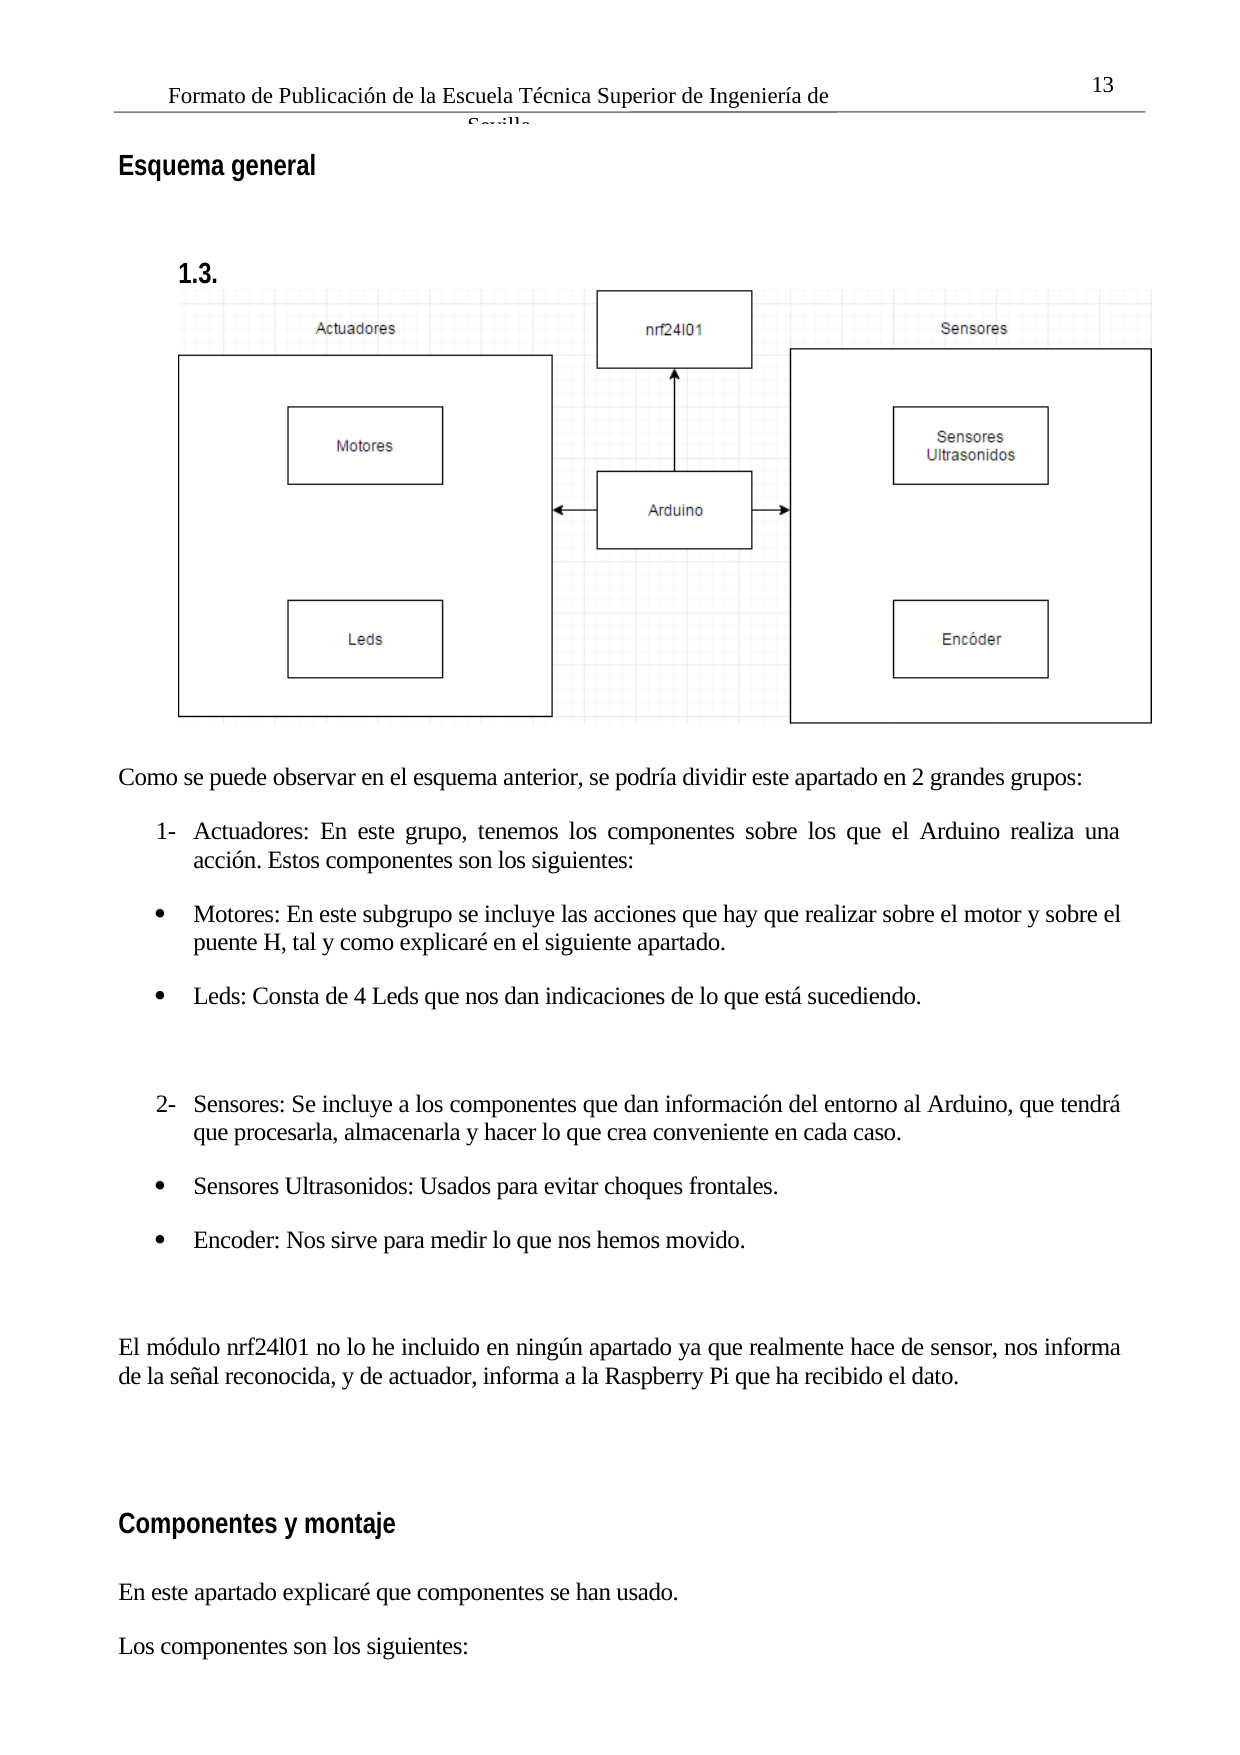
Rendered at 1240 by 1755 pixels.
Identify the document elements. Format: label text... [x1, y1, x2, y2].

text En este apartado explicaré que componentes se han usado. [118, 1577, 1121, 1606]
list Sensores: Se incluye a los componentes que dan información del entorno al Arduino, que tendrá que procesarla, almacenarla y hacer lo que crea conveniente en cada caso. [156, 1089, 1121, 1146]
list Motores: En este subgrupo se incluye las acciones que hay que realizar sobre el motor y sobre el puente H, tal y como explicaré en el siguiente apartado. [156, 899, 1121, 956]
list Sensores Ultrasonidos: Usados para evitar choques frontales. [156, 1171, 1121, 1200]
subtitle Componentes y montaje [118, 1506, 1122, 1539]
text Como se puede observar en el esquema anterior, se podría dividir este apartado en 2 grandes grupos: [118, 762, 1121, 791]
list Leds: Consta de 4 Leds que nos dan indicaciones de lo que está sucediendo. [156, 981, 1121, 1010]
subtitle Esquema general [118, 148, 1122, 181]
text El módulo nrf24l01 no lo he incluido en ningún apartado ya que realmente hace de sensor, nos informa de la señal reconocida, y de actuador, informa a la Raspberry Pi que ha recibido el dato. [118, 1332, 1121, 1390]
list Encoder: Nos sirve para medir lo que nos hemos movido. [156, 1225, 1121, 1254]
text Los componentes son los siguientes: [118, 1631, 1121, 1659]
list Actuadores: En este grupo, tenemos los componentes sobre los que el Arduino realiza una acción. Estos componentes son los siguientes: [156, 816, 1121, 874]
